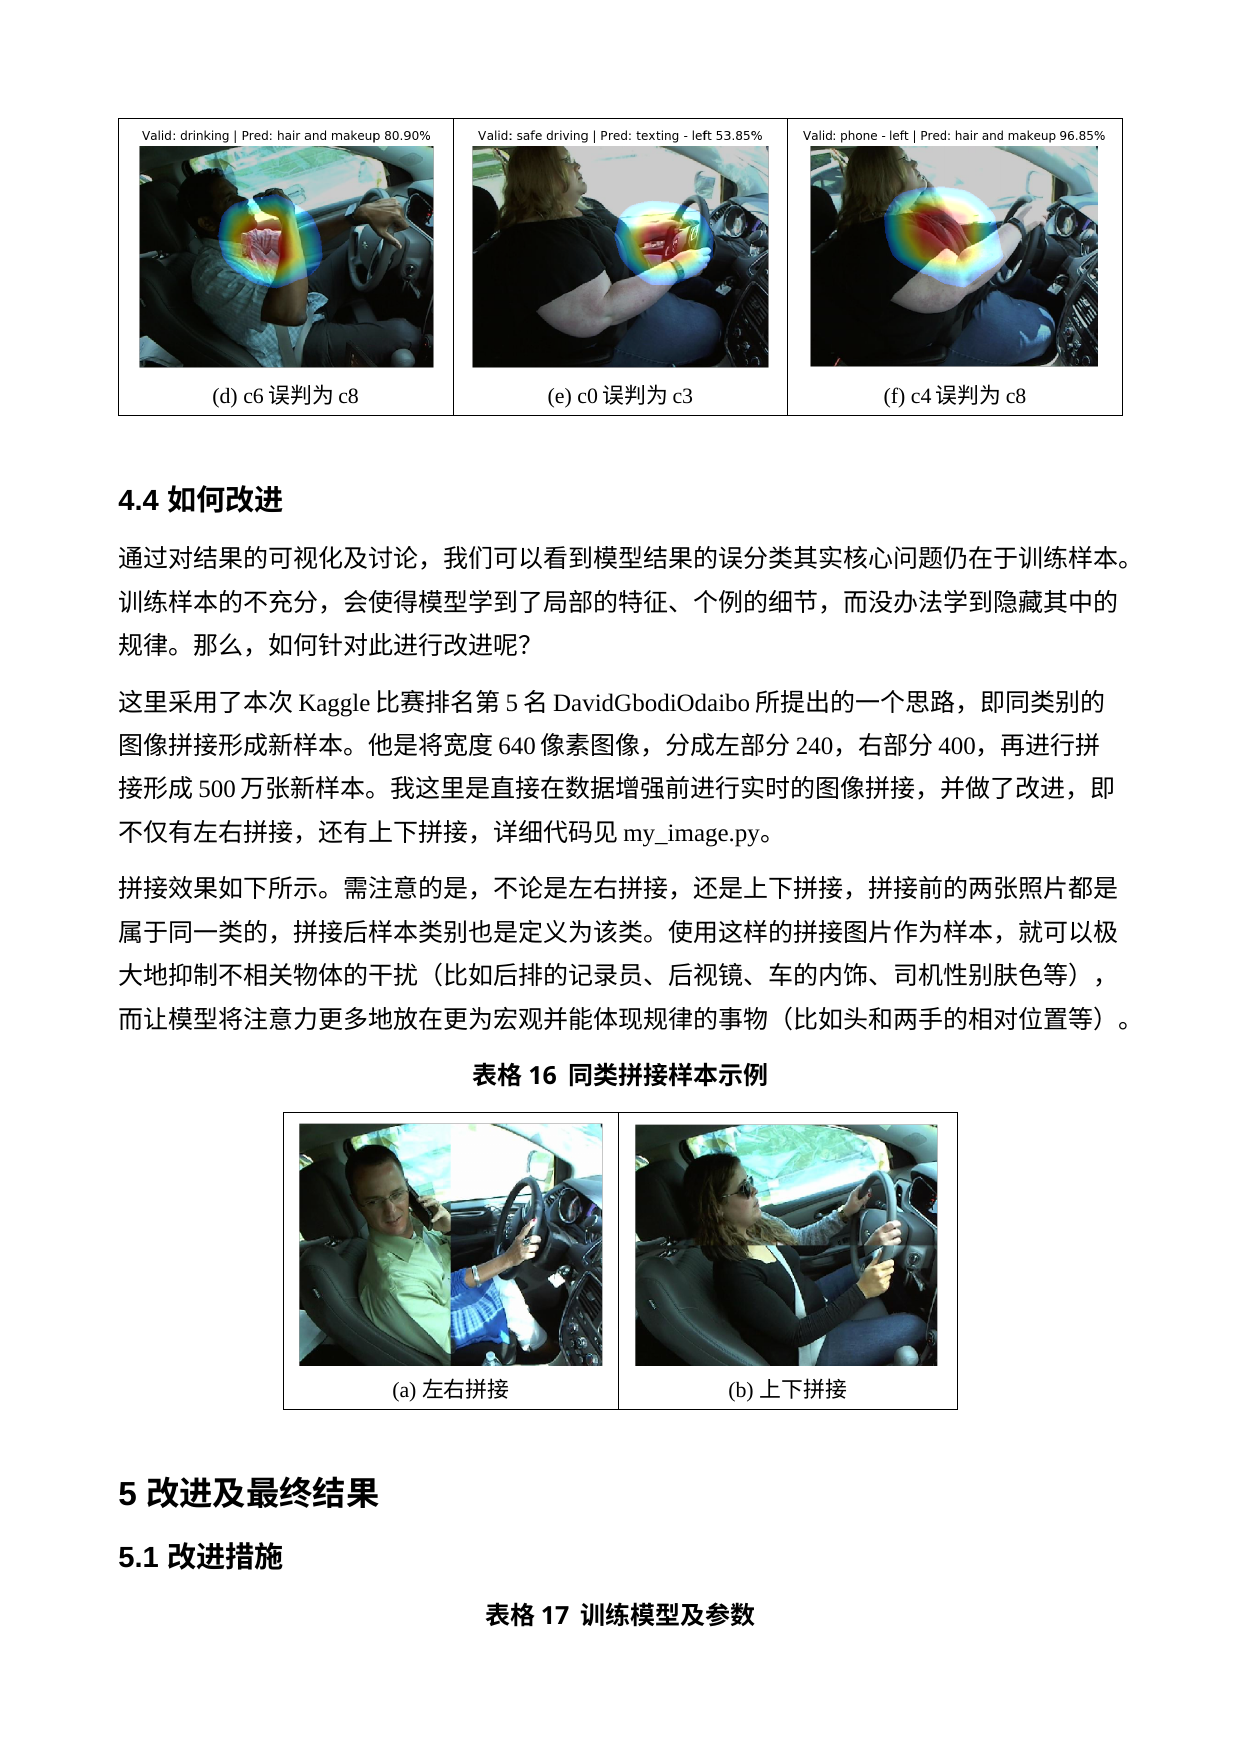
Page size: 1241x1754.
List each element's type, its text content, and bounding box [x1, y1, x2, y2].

picture [798, 123, 1112, 378]
table_header (b) 上下拼接 [619, 1113, 957, 1409]
picture [628, 1119, 942, 1372]
picture [463, 123, 777, 378]
text 拼接效果如下所示。需注意的是，不论是左右拼接，还是上下拼接，拼接前的两张照片都是属于同一类的，拼接后样本类别也是定义为该类。使用这样的拼接图片作为样本，就可以极大地抑制不相关物体的干扰（比如后排的记录员、后视镜、车的内饰、司机性别肤色等），而让模型将注意力更多地放在更为宏观并能体现规律的事物（比如头和两手的相对位置等）。 [118, 869, 1122, 1035]
subtitle 5 改进及最终结果 [118, 1466, 1122, 1514]
subtitle 5.1 改进措施 [118, 1534, 1122, 1576]
picture [128, 123, 442, 378]
text 表格 16 同类拼接样本示例 [118, 1056, 1122, 1092]
table_cell (f) c4误判为c8 [788, 119, 1122, 415]
table_header (a) 左右拼接 [284, 1113, 618, 1409]
picture [293, 1117, 607, 1372]
text 这里采用了本次Kaggle比赛排名第5名DavidGbodiOdaibo所提出的一个思路，即同类别的图像拼接形成新样本。他是将宽度640像素图像，分成左部分240，右部分400，再进行拼接形成500万张新样本。我这里是直接在数据增强前进行实时的图像拼接，并做了改进，即不仅有左右拼接，还有上下拼接，详细代码见my_image.py。 [118, 682, 1122, 849]
text 表格 17 训练模型及参数 [118, 1596, 1122, 1632]
table_cell (d) c6误判为c8 [119, 119, 453, 415]
text 通过对结果的可视化及讨论，我们可以看到模型结果的误分类其实核心问题仍在于训练样本。训练样本的不充分，会使得模型学到了局部的特征、个例的细节，而没办法学到隐藏其中的规律。那么，如何针对此进行改进呢？ [118, 539, 1122, 662]
subtitle 4.4 如何改进 [118, 477, 1122, 519]
table_cell (e) c0误判为c3 [454, 119, 787, 415]
